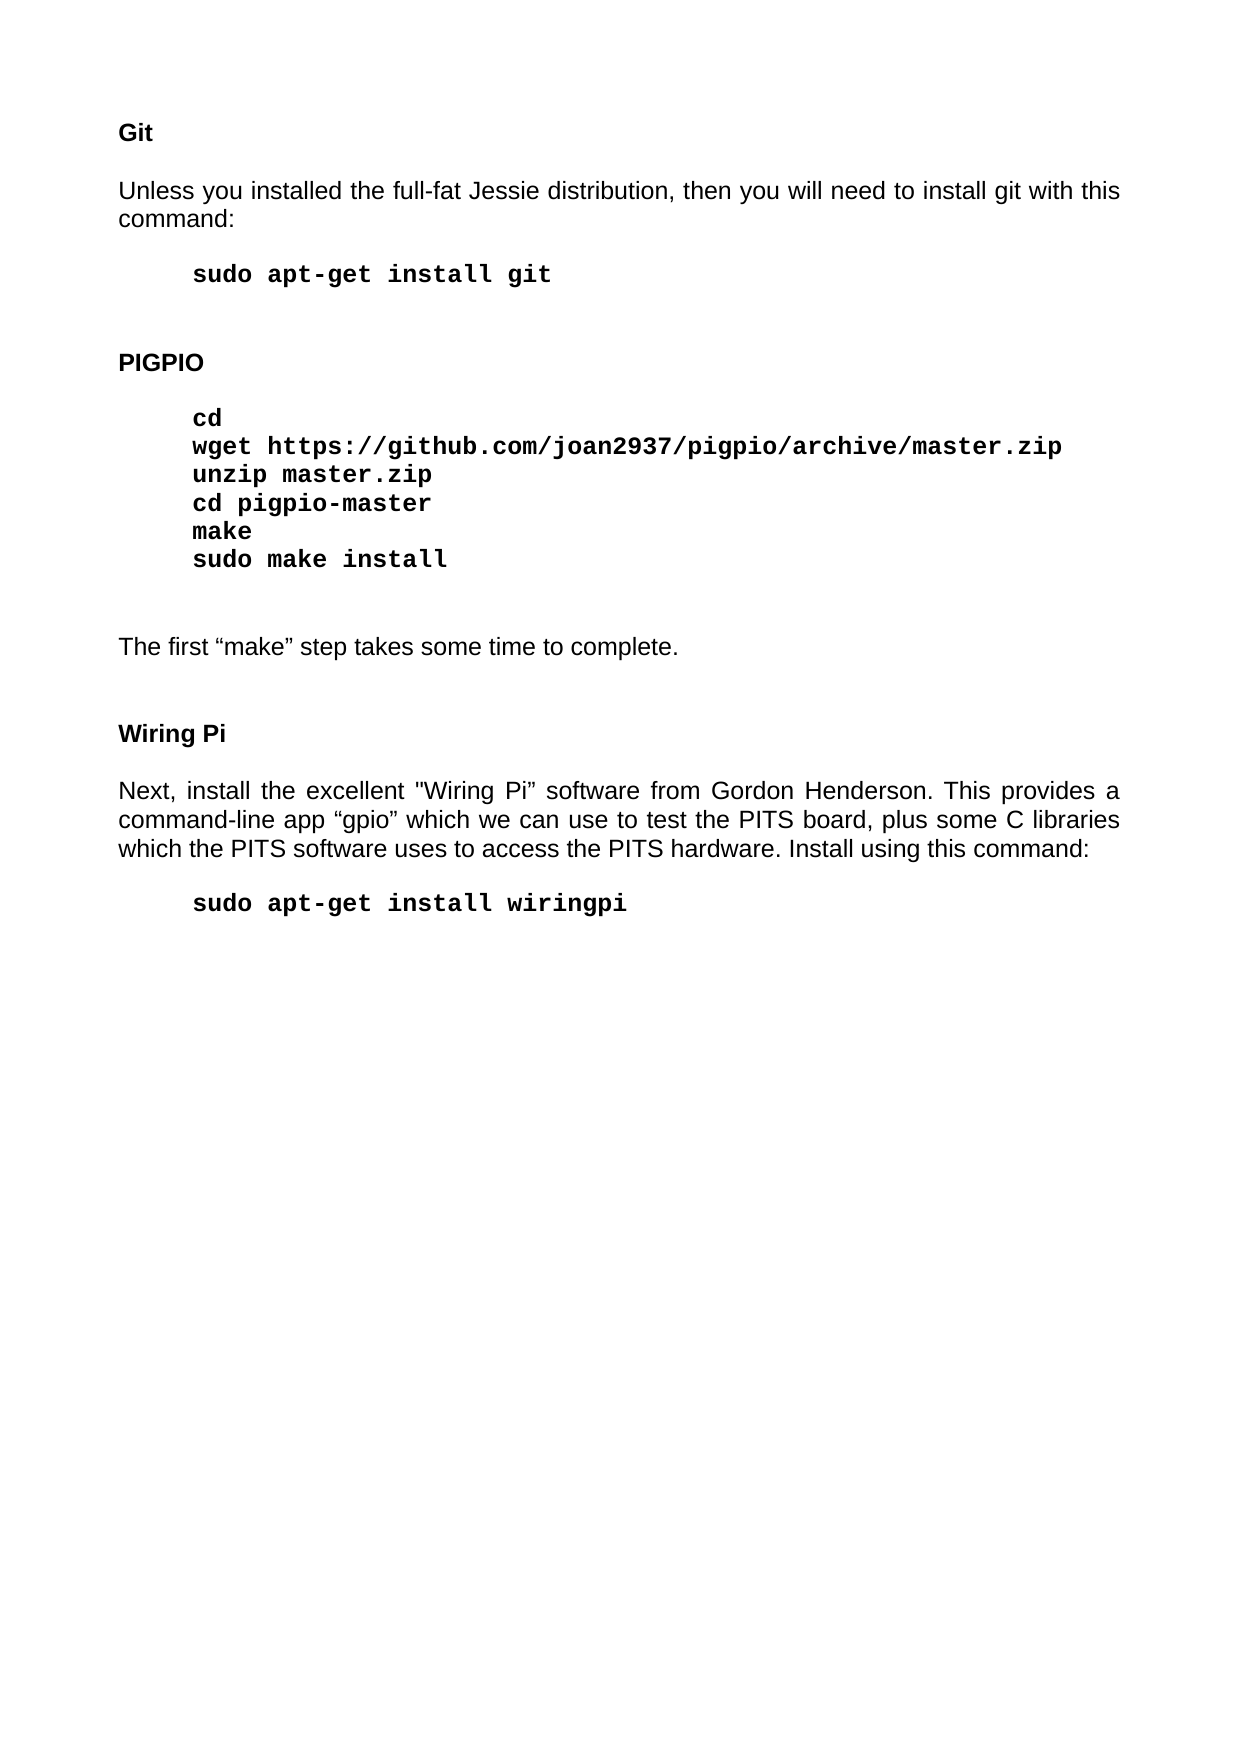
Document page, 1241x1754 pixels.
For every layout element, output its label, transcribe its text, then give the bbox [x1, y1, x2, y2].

text sudo make install [192, 547, 1122, 575]
text PIGPIO [118, 348, 1122, 376]
text cd pigpio-master [192, 490, 1122, 518]
text wget https://github.com/joan2937/pigpio/archive/master.zip [192, 433, 1122, 462]
text sudo apt-get install git [192, 262, 1122, 290]
text sudo apt-get install wiringpi [192, 891, 1122, 919]
text Next, install the excellent "Wiring Pi” software from Gordon Henderson. This provides a command-line app “gpio” which we can use to test the PITS board, plus some C libraries which the PITS software uses to access the PITS hardware. Install using this command: [118, 776, 1122, 862]
text The first “make” step takes some time to complete. [118, 632, 1122, 661]
text Unless you installed the full-fat Jessie distribution, then you will need to install git with this command: [118, 176, 1122, 233]
text Git [118, 118, 1122, 147]
text Wiring Pi [118, 718, 1122, 747]
text cd [192, 405, 1122, 433]
text unzip master.zip [192, 462, 1122, 490]
text make [192, 518, 1122, 547]
